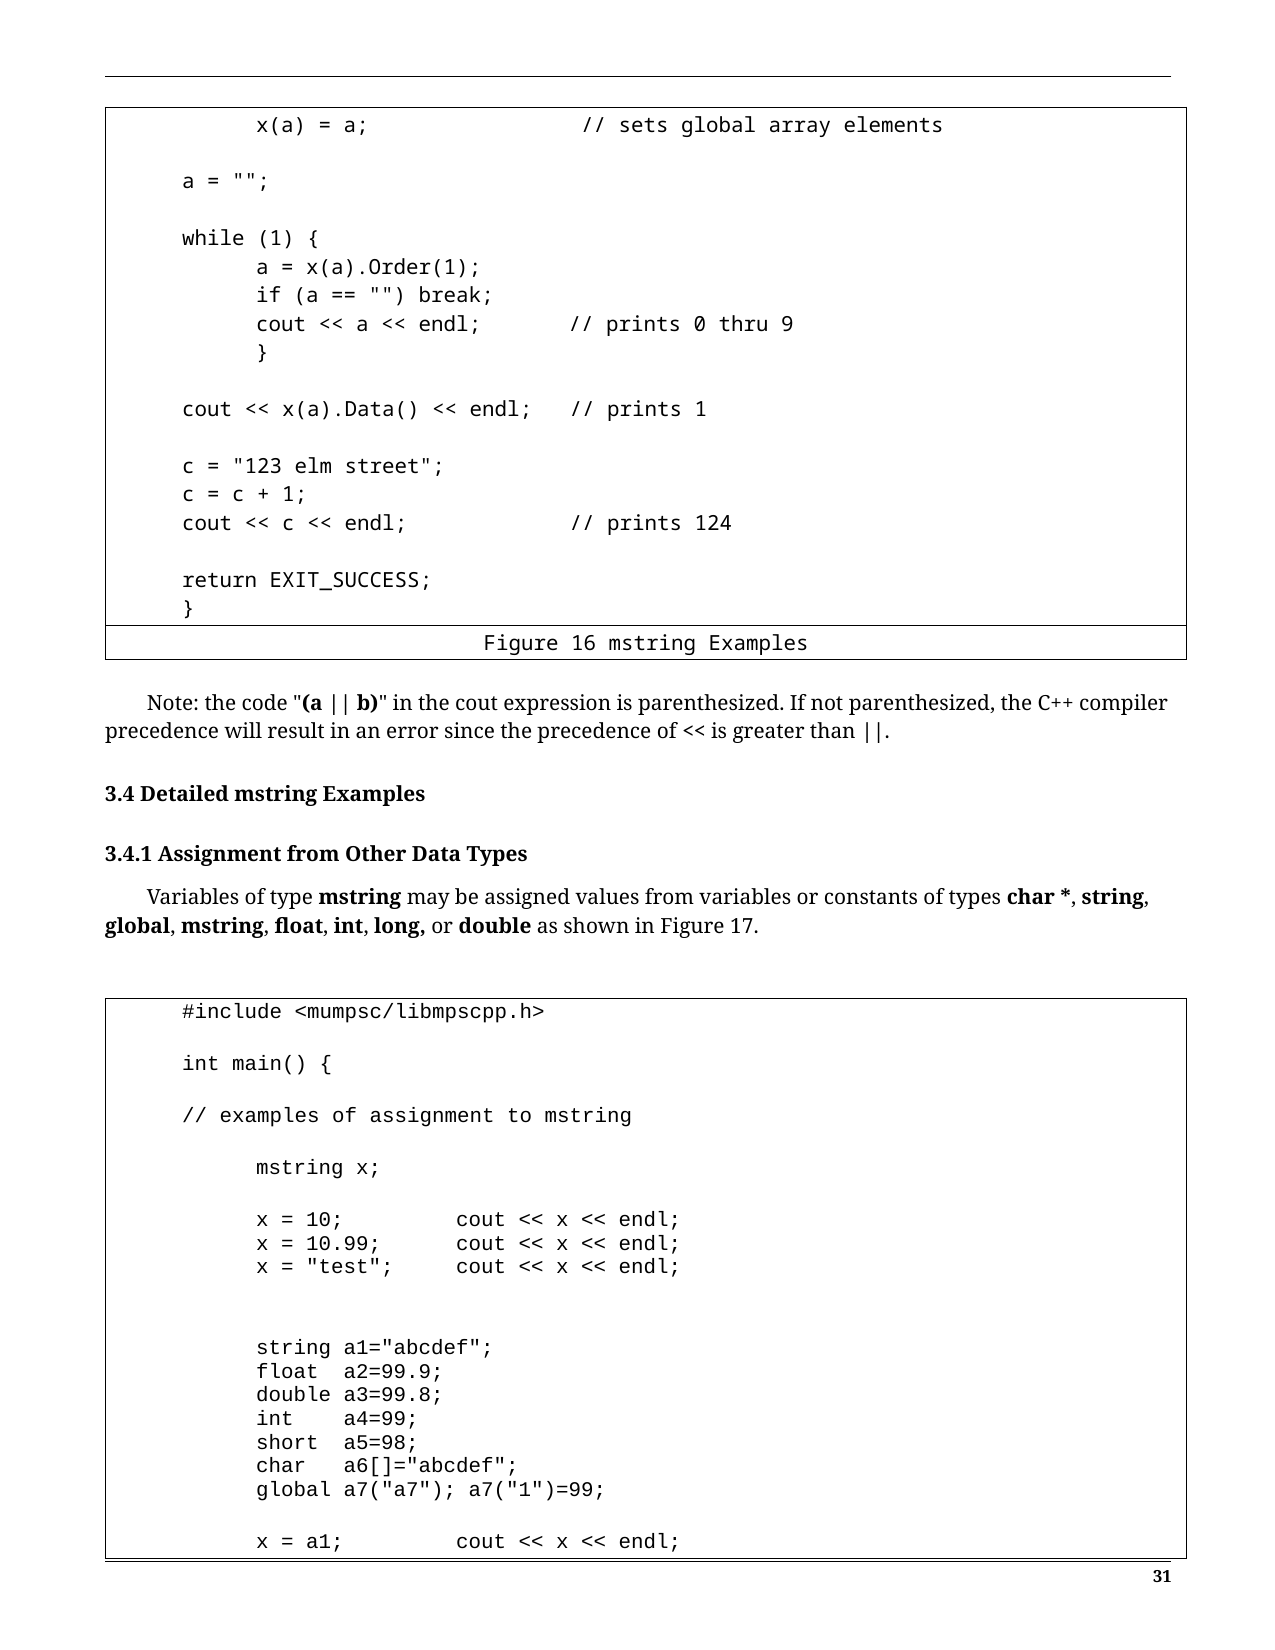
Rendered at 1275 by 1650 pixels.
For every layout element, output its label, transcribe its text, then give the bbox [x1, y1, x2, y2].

table_cell Figure 16 mstring Examples [106, 626, 1186, 659]
subtitle Detailed mstring Examples [105, 779, 1186, 808]
table_header x(a) = a; // sets global array elements a = ""; while (1) { a = x(a).Order(1); if (a == "") break; cout << a << endl; // prints 0 thru 9 } cout << x(a).Data() << endl; // prints 1 c = "123 elm street"; c = c + 1; cout << c << endl; // prints 124 return EXIT_SUCCESS; } [106, 108, 1186, 625]
text Variables of type mstring may be assigned values from variables or constants of types char *, string, global, mstring, float, int, long, or double as shown in Figure 17. [105, 882, 1186, 939]
text Note: the code "(a || b)" in the cout expression is parenthesized. If not parenthesized, the C++ compiler precedence will result in an error since the precedence of << is greater than ||. [105, 688, 1186, 745]
table_header #include <mumpsc/libmpscpp.h> int main() { // examples of assignment to mstring mstring x; x = 10; cout << x << endl; x = 10.99; cout << x << endl; x = "test"; cout << x << endl; string a1="abcdef"; float a2=99.9; double a3=99.8; int a4=99; short a5=98; char a6[]="abcdef"; global a7("a7"); a7("1")=99; x = a1; cout << x << endl; [106, 999, 1186, 1558]
subtitle Assignment from Other Data Types [105, 839, 1186, 867]
